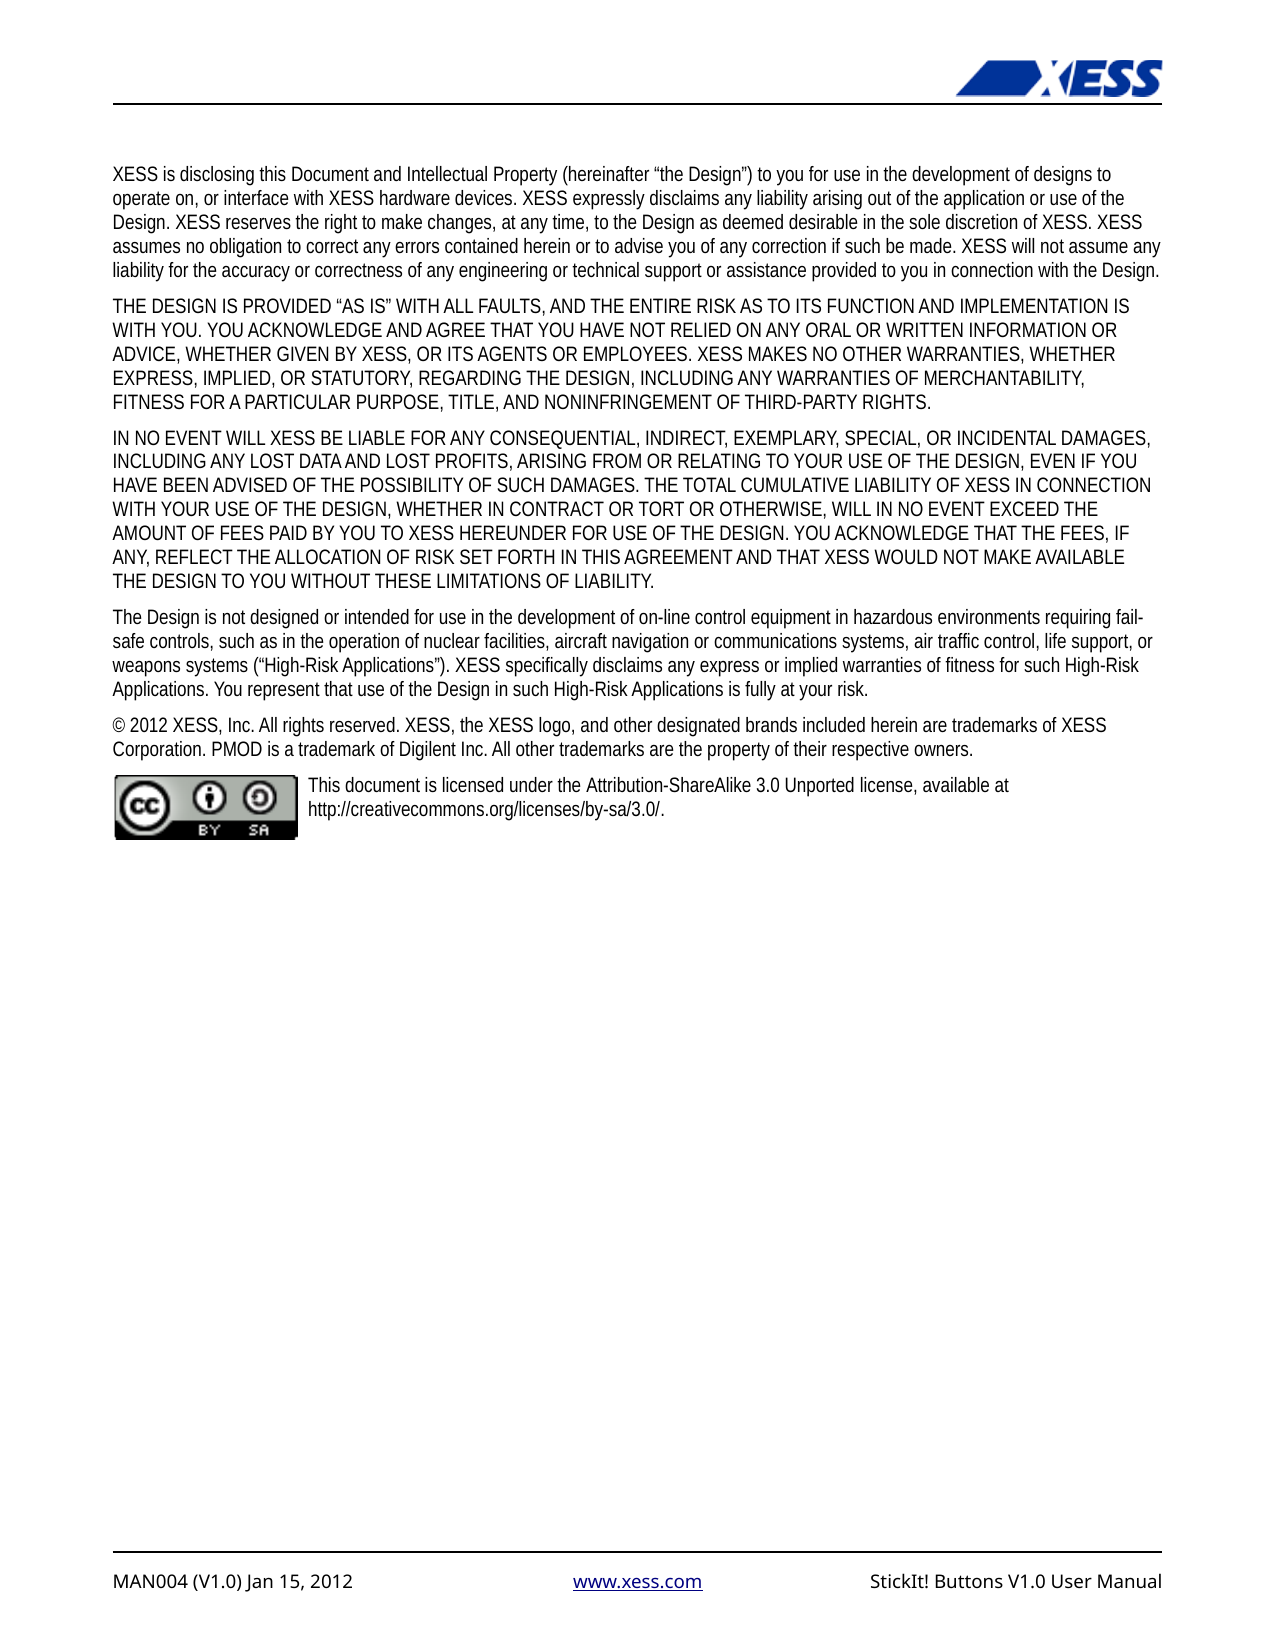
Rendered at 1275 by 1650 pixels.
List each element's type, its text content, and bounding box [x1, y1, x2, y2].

picture [114, 775, 298, 840]
text THE DESIGN IS PROVIDED “AS IS” WITH ALL FAULTS, AND THE ENTIRE RISK AS TO ITS FUNCTION AND IMPLEMENTATION IS WITH YOU. YOU ACKNOWLEDGE AND AGREE THAT YOU HAVE NOT RELIED ON ANY ORAL OR WRITTEN INFORMATION OR ADVICE, WHETHER GIVEN BY XESS, OR ITS AGENTS OR EMPLOYEES. XESS MAKES NO OTHER WARRANTIES, WHETHER EXPRESS, IMPLIED, OR STATUTORY, REGARDING THE DESIGN, INCLUDING ANY WARRANTIES OF MERCHANTABILITY, FITNESS FOR A PARTICULAR PURPOSE, TITLE, AND NONINFRINGEMENT OF THIRD-PARTY RIGHTS. [112, 294, 1162, 413]
text IN NO EVENT WILL XESS BE LIABLE FOR ANY CONSEQUENTIAL, INDIRECT, EXEMPLARY, SPECIAL, OR INCIDENTAL DAMAGES, INCLUDING ANY LOST DATA AND LOST PROFITS, ARISING FROM OR RELATING TO YOUR USE OF THE DESIGN, EVEN IF YOU HAVE BEEN ADVISED OF THE POSSIBILITY OF SUCH DAMAGES. THE TOTAL CUMULATIVE LIABILITY OF XESS IN CONNECTION WITH YOUR USE OF THE DESIGN, WHETHER IN CONTRACT OR TORT OR OTHERWISE, WILL IN NO EVENT EXCEED THE AMOUNT OF FEES PAID BY YOU TO XESS HEREUNDER FOR USE OF THE DESIGN. YOU ACKNOWLEDGE THAT THE FEES, IF ANY, REFLECT THE ALLOCATION OF RISK SET FORTH IN THIS AGREEMENT AND THAT XESS WOULD NOT MAKE AVAILABLE THE DESIGN TO YOU WITHOUT THESE LIMITATIONS OF LIABILITY. [112, 426, 1162, 593]
text The Design is not designed or intended for use in the development of on-line control equipment in hazardous environments requiring fail-safe controls, such as in the operation of nuclear facilities, aircraft navigation or communications systems, air traffic control, life support, or weapons systems (“High-Risk Applications”). XESS specifically disclaims any express or implied warranties of fitness for such High-Risk Applications. You represent that use of the Design in such High-Risk Applications is fully at your risk. [112, 605, 1162, 701]
text XESS is disclosing this Document and Intellectual Property (hereinafter “the Design”) to you for use in the development of designs to operate on, or interface with XESS hardware devices. XESS expressly disclaims any liability arising out of the application or use of the Design. XESS reserves the right to make changes, at any time, to the Design as deemed desirable in the sole discretion of XESS. XESS assumes no obligation to correct any errors contained herein or to advise you of any correction if such be made. XESS will not assume any liability for the accuracy or correctness of any engineering or technical support or assistance provided to you in connection with the Design. [112, 162, 1162, 282]
picture [955, 60, 1163, 97]
text © 2012 XESS, Inc. All rights reserved. XESS, the XESS logo, and other designated brands included herein are trademarks of XESS Corporation. PMOD is a trademark of Digilent Inc. All other trademarks are the property of their respective owners. [112, 713, 1162, 761]
text This document is licensed under the Attribution-ShareAlike 3.0 Unported license, available at http://creativecommons.org/licenses/by-sa/3.0/. [308, 773, 1162, 821]
